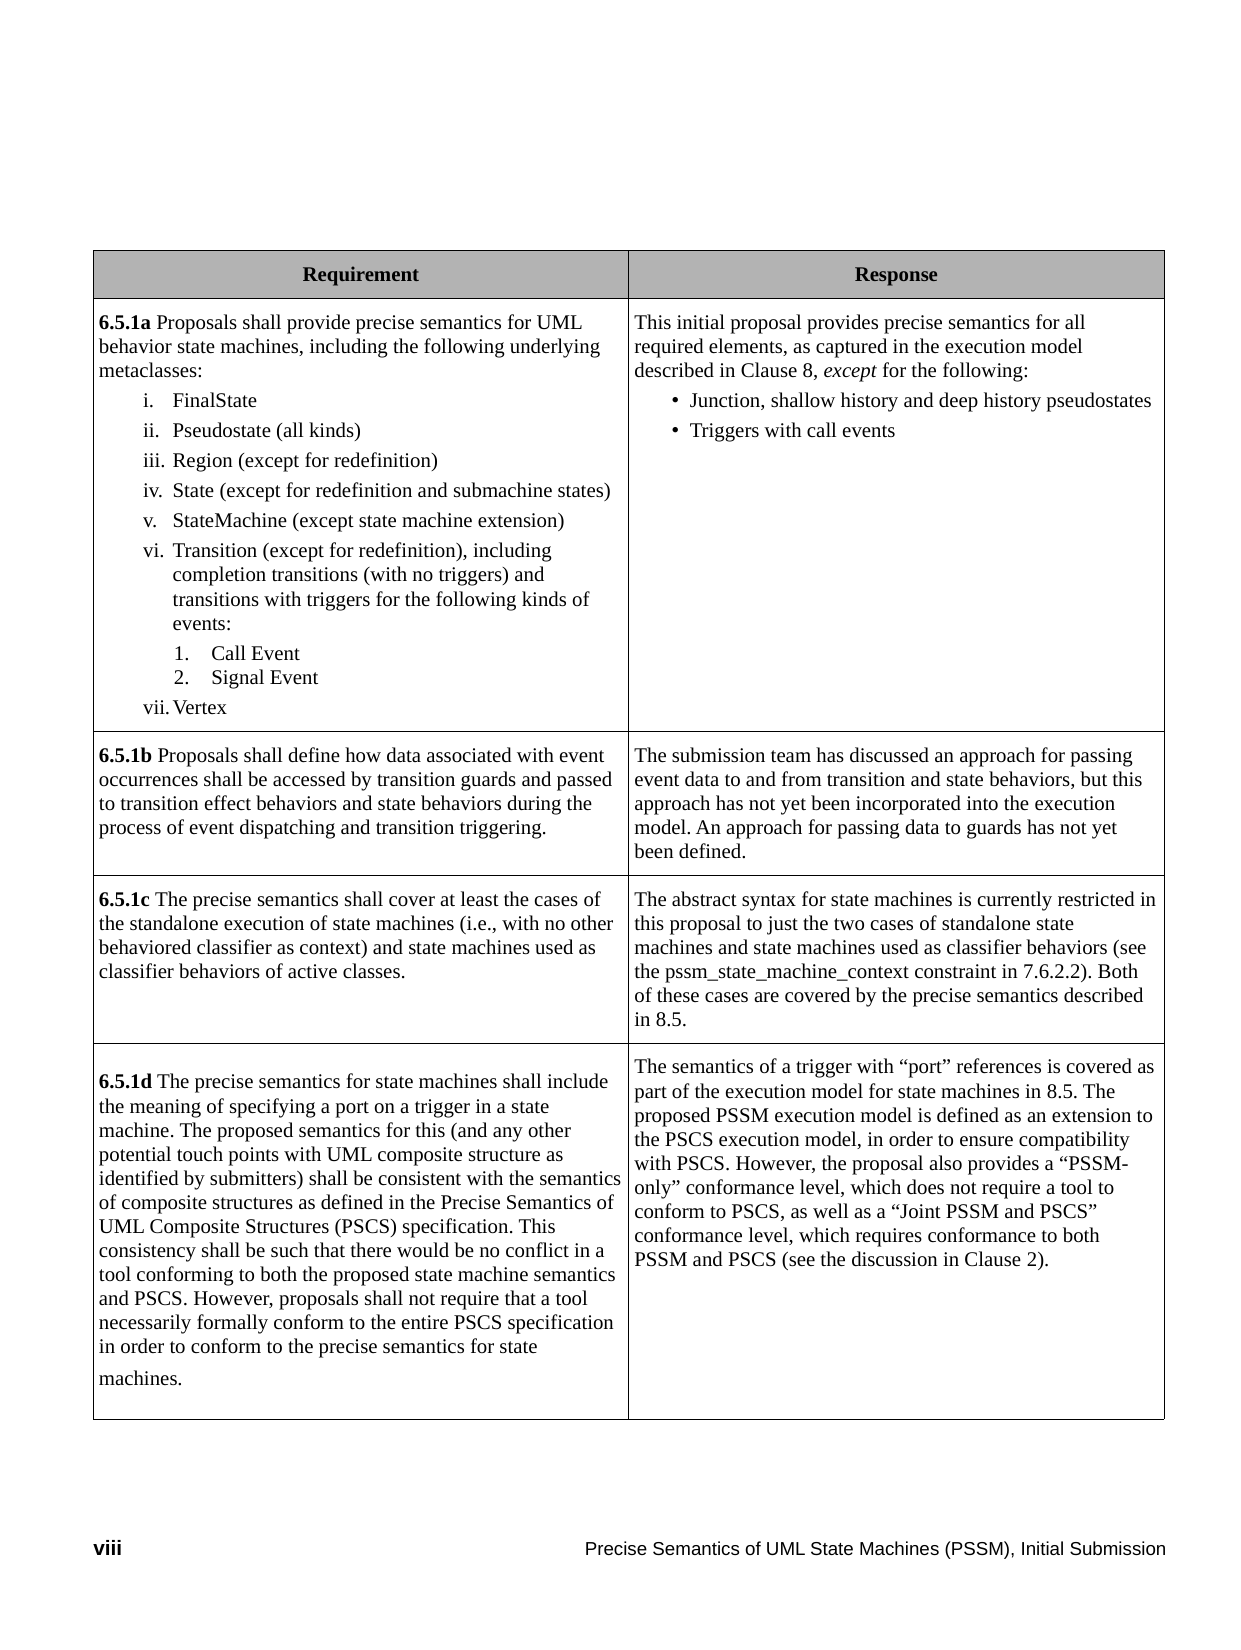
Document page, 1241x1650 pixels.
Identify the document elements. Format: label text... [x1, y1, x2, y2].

table_cell The semantics of a trigger with “port” references is covered as part of the execution model for state machines in 8.5. The proposed PSSM execution model is defined as an extension to the PSCS execution model, in order to ensure compatibility with PSCS. However, the proposal also provides a “PSSM-only” conformance level, which does not require a tool to conform to PSCS, as well as a “Joint PSSM and PSCS” conformance level, which requires conformance to both PSSM and PSCS (see the discussion in Clause 2). [629, 1044, 1164, 1419]
table_cell This initial proposal provides precise semantics for all required elements, as captured in the execution model described in Clause 8, except for the following: Junction, shallow history and deep history pseudostates Triggers with call events [629, 299, 1164, 731]
table_cell 6.5.1a Proposals shall provide precise semantics for UML behavior state machines, including the following underlying metaclasses: FinalState Pseudostate (all kinds) Region (except for redefinition) State (except for redefinition and submachine states) StateMachine (except state machine extension) Transition (except for redefinition), including completion transitions (with no triggers) and transitions with triggers for the following kinds of events: Call Event Signal Event Vertex [94, 299, 628, 731]
table_cell 6.5.1d The precise semantics for state machines shall include the meaning of specifying a port on a trigger in a state machine. The proposed semantics for this (and any other potential touch points with UML composite structure as identified by submitters) shall be consistent with the semantics of composite structures as defined in the Precise Semantics of UML Composite Structures (PSCS) specification. This consistency shall be such that there would be no conflict in a tool conforming to both the proposed state machine semantics and PSCS. However, proposals shall not require that a tool necessarily formally conform to the entire PSCS specification in order to conform to the precise semantics for state machines. [94, 1044, 628, 1419]
table_header Requirement [94, 251, 628, 298]
table_cell The submission team has discussed an approach for passing event data to and from transition and state behaviors, but this approach has not yet been incorporated into the execution model. An approach for passing data to guards has not yet been defined. [629, 732, 1164, 874]
table_header Response [629, 251, 1164, 298]
table_cell 6.5.1c The precise semantics shall cover at least the cases of the standalone execution of state machines (i.e., with no other behaviored classifier as context) and state machines used as classifier behaviors of active classes. [94, 876, 628, 1043]
table_cell The abstract syntax for state machines is currently restricted in this proposal to just the two cases of standalone state machines and state machines used as classifier behaviors (see the pssm_state_machine_context constraint in 7.6.2.2). Both of these cases are covered by the precise semantics described in 8.5. [629, 876, 1164, 1043]
table_cell 6.5.1b Proposals shall define how data associated with event occurrences shall be accessed by transition guards and passed to transition effect behaviors and state behaviors during the process of event dispatching and transition triggering. [94, 732, 628, 874]
